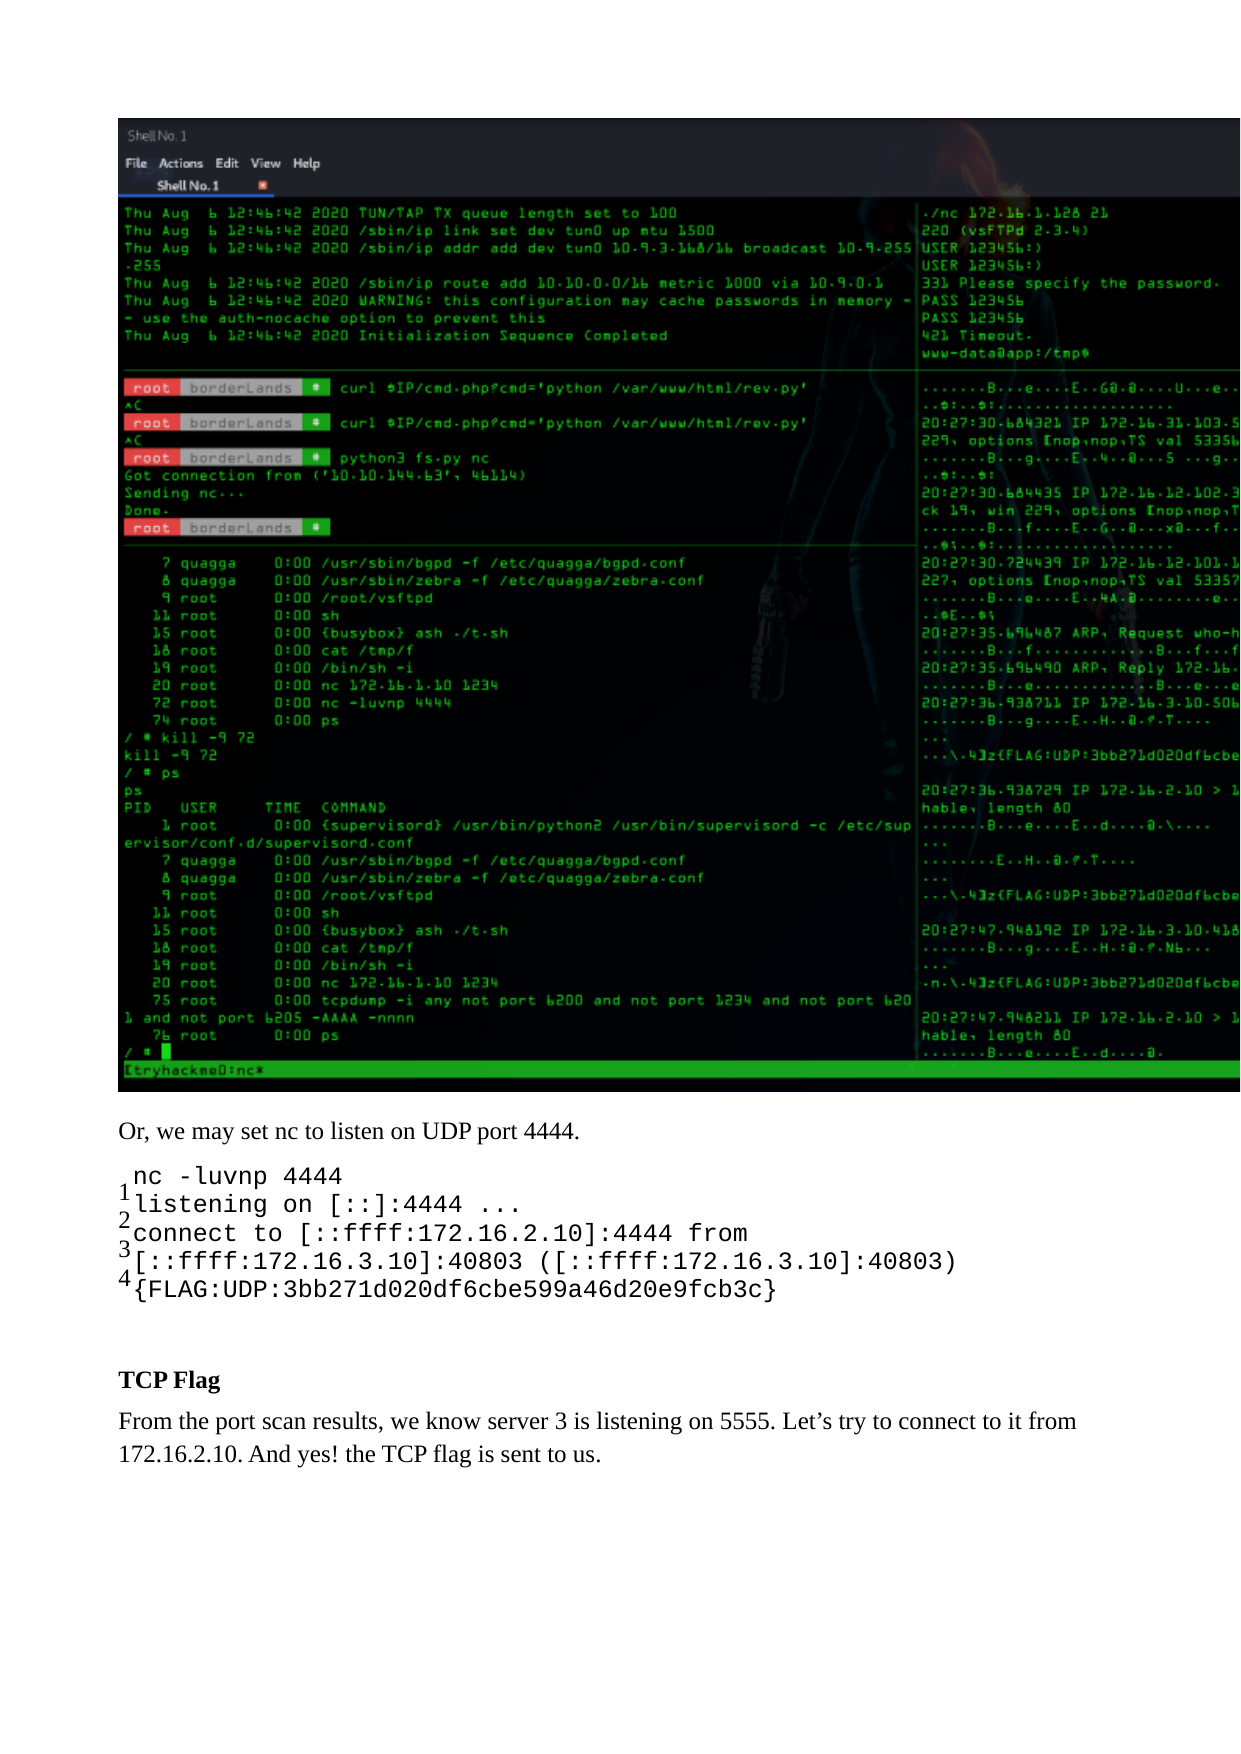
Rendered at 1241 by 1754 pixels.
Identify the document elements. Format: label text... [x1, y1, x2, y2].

text Or, we may set nc to listen on UDP port 4444. [118, 1116, 1122, 1144]
text From the port scan results, we know server 3 is listening on 5555. Let’s try to connect to it from 172.16.2.10. And yes! the TCP flag is sent to us. [118, 1406, 1122, 1468]
table_header nc -luvnp 4444 listening on [::]:4444 ... connect to [::ffff:172.16.2.10]:4444 from [::ffff:172.16.3.10]:40803 ([::ffff:172.16.3.10]:40803) {FLAG:UDP:3bb271d020df6cbe599a46d20e9fcb3c} [133, 1164, 1122, 1305]
picture [118, 118, 1241, 1092]
table_header 1 2 3 4 [118, 1164, 133, 1305]
subtitle TCP Flag [118, 1365, 1122, 1394]
